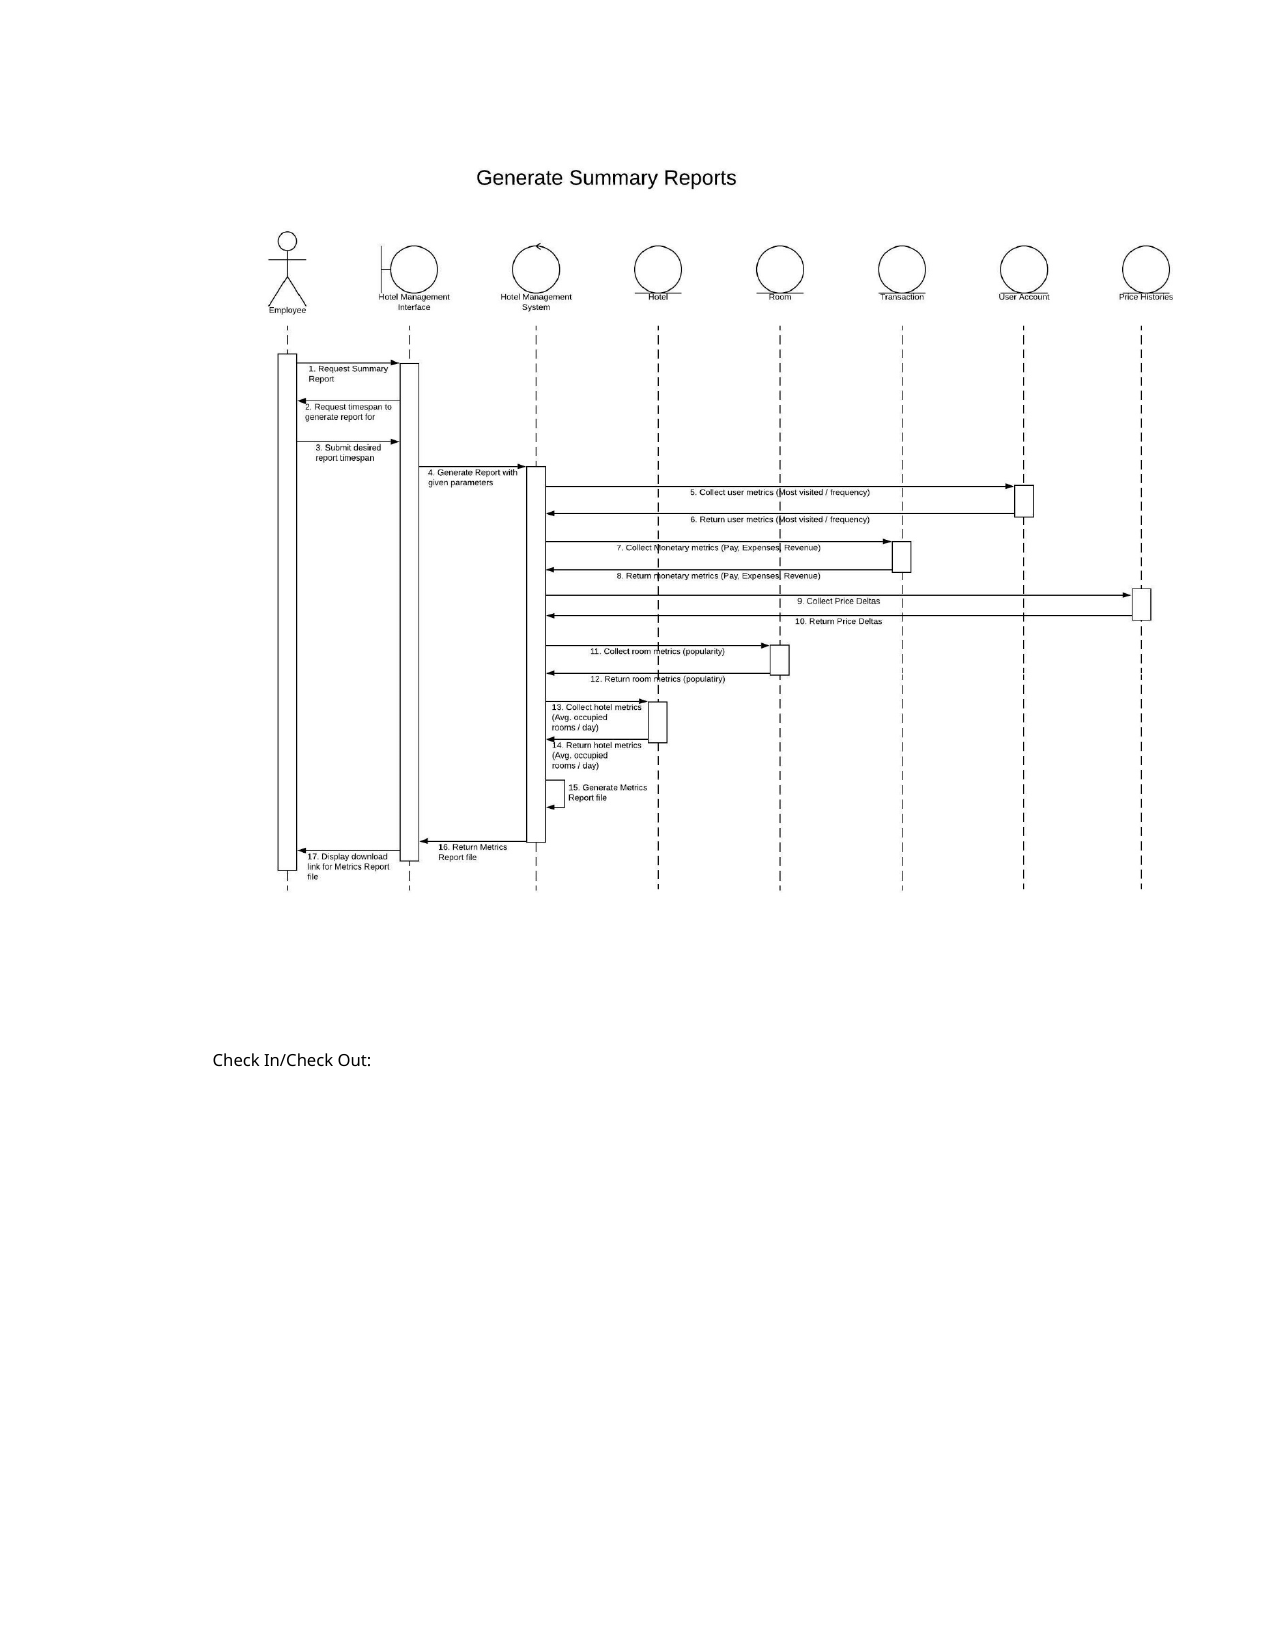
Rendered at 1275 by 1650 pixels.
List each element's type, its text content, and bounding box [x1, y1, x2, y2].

subtitle Check In/Check Out: [212, 1048, 1125, 1071]
